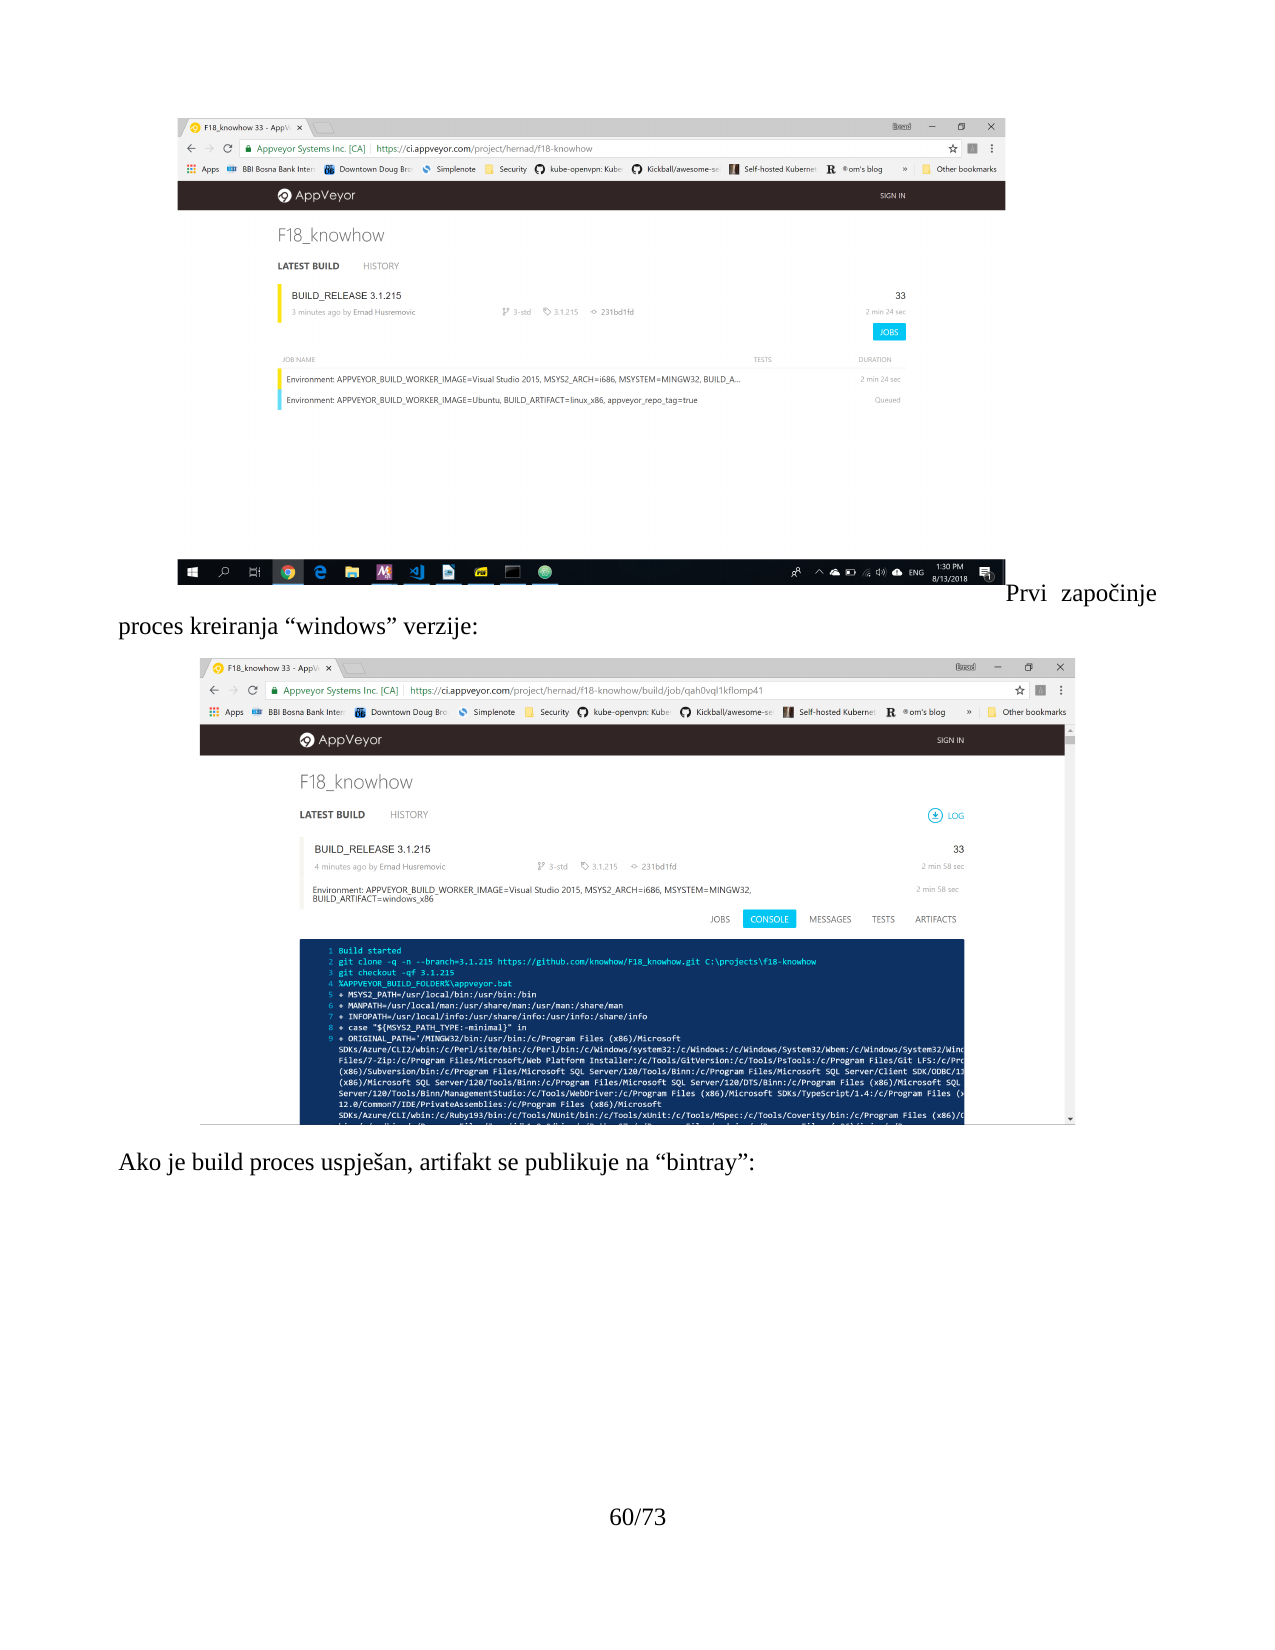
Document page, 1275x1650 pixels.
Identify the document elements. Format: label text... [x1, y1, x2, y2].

text Prvi započinje proces kreiranja “windows” verzije: [118, 578, 1157, 640]
picture [177, 118, 1006, 585]
text Ako je build proces uspješan, artifakt se publikuje na “bintray”: [118, 1147, 1157, 1176]
picture [199, 658, 1076, 1125]
